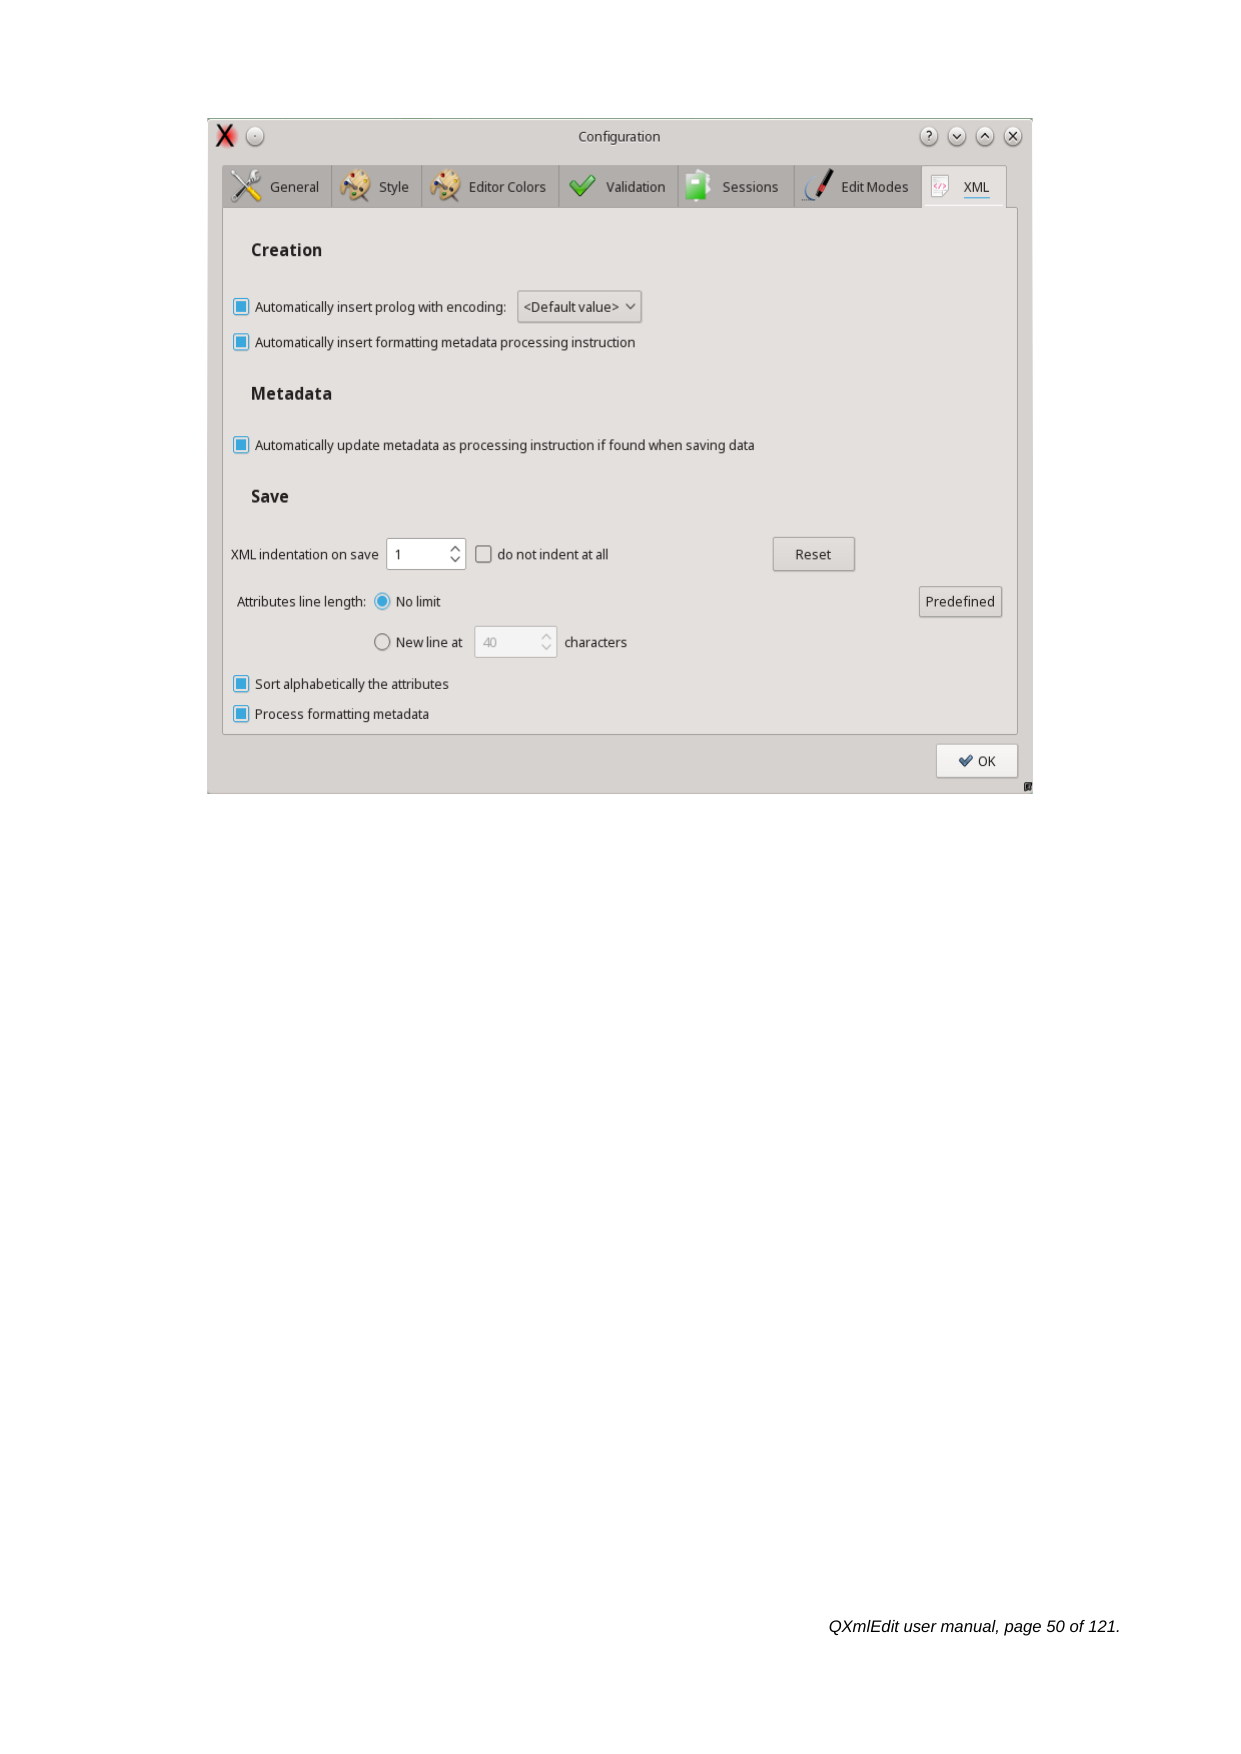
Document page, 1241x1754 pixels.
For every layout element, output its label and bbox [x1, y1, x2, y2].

picture [207, 118, 1033, 794]
